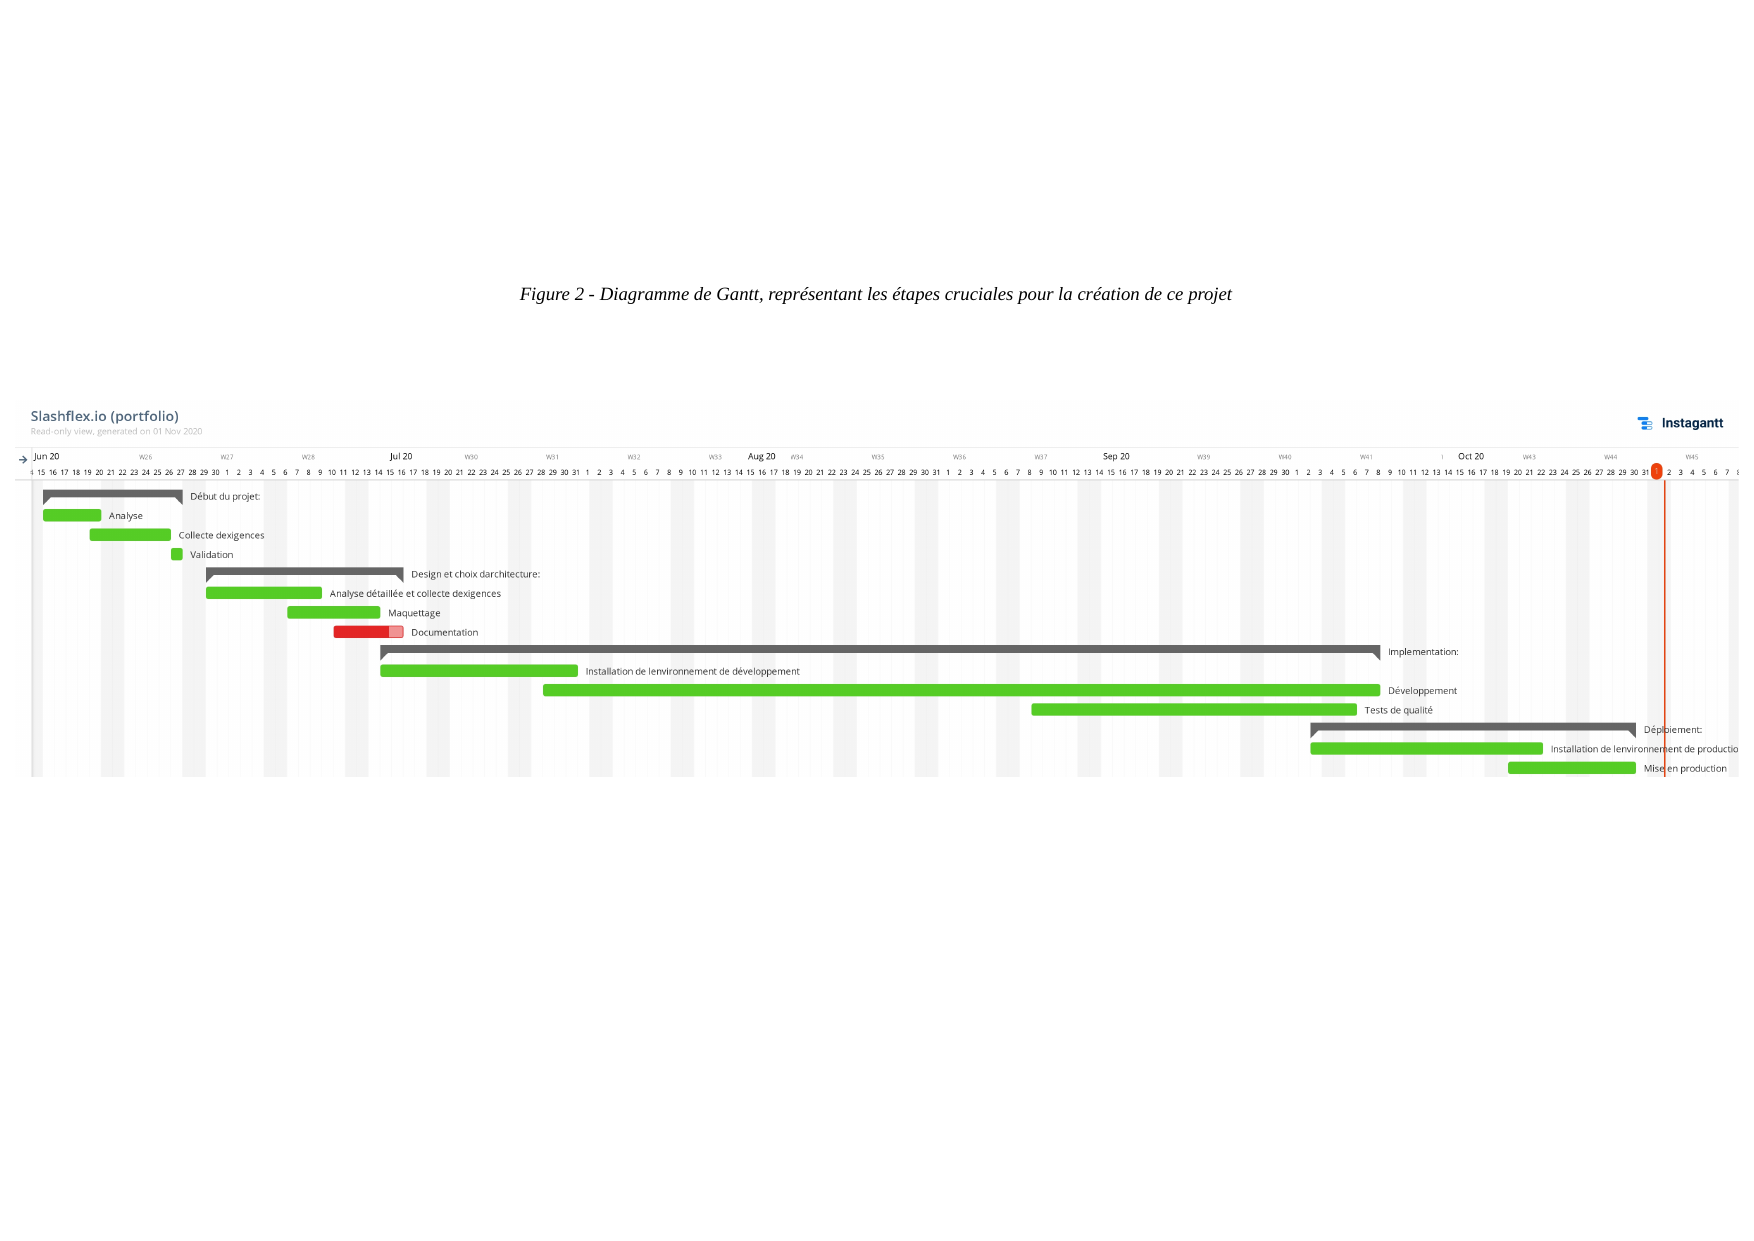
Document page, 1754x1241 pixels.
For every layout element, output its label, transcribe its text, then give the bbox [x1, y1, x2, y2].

picture [15, 400, 1739, 777]
text Figure 2 - Diagramme de Gantt, représentant les étapes cruciales pour la création de ce projet [15, 283, 1739, 305]
